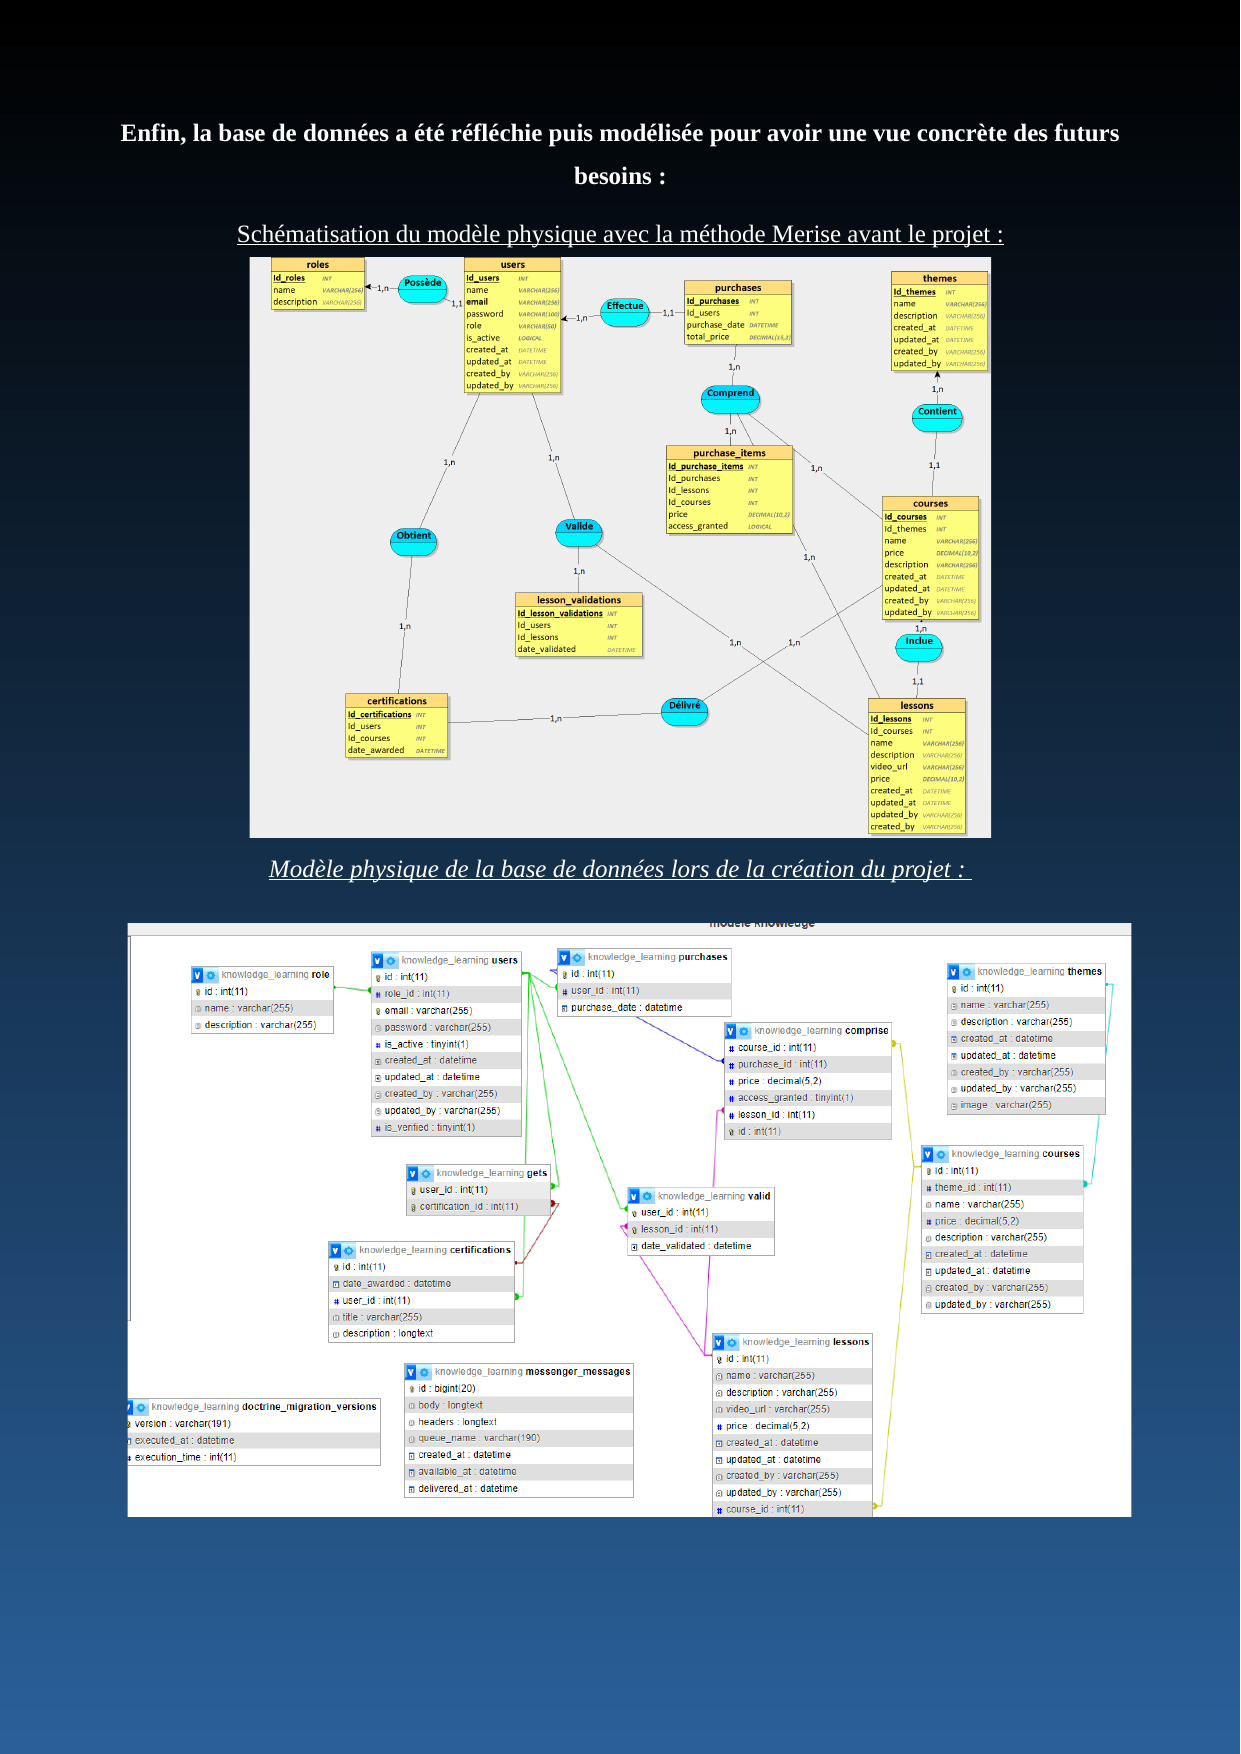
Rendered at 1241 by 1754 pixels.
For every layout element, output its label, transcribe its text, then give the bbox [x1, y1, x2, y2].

text Enfin, la base de données a été réfléchie puis modélisée pour avoir une vue concrète des futurs besoins : [118, 118, 1122, 190]
text Schématisation du modèle physique avec la méthode Merise avant le projet : [118, 219, 1122, 248]
picture [127, 923, 1132, 1517]
text Modèle physique de la base de données lors de la création du projet : [118, 854, 1122, 882]
